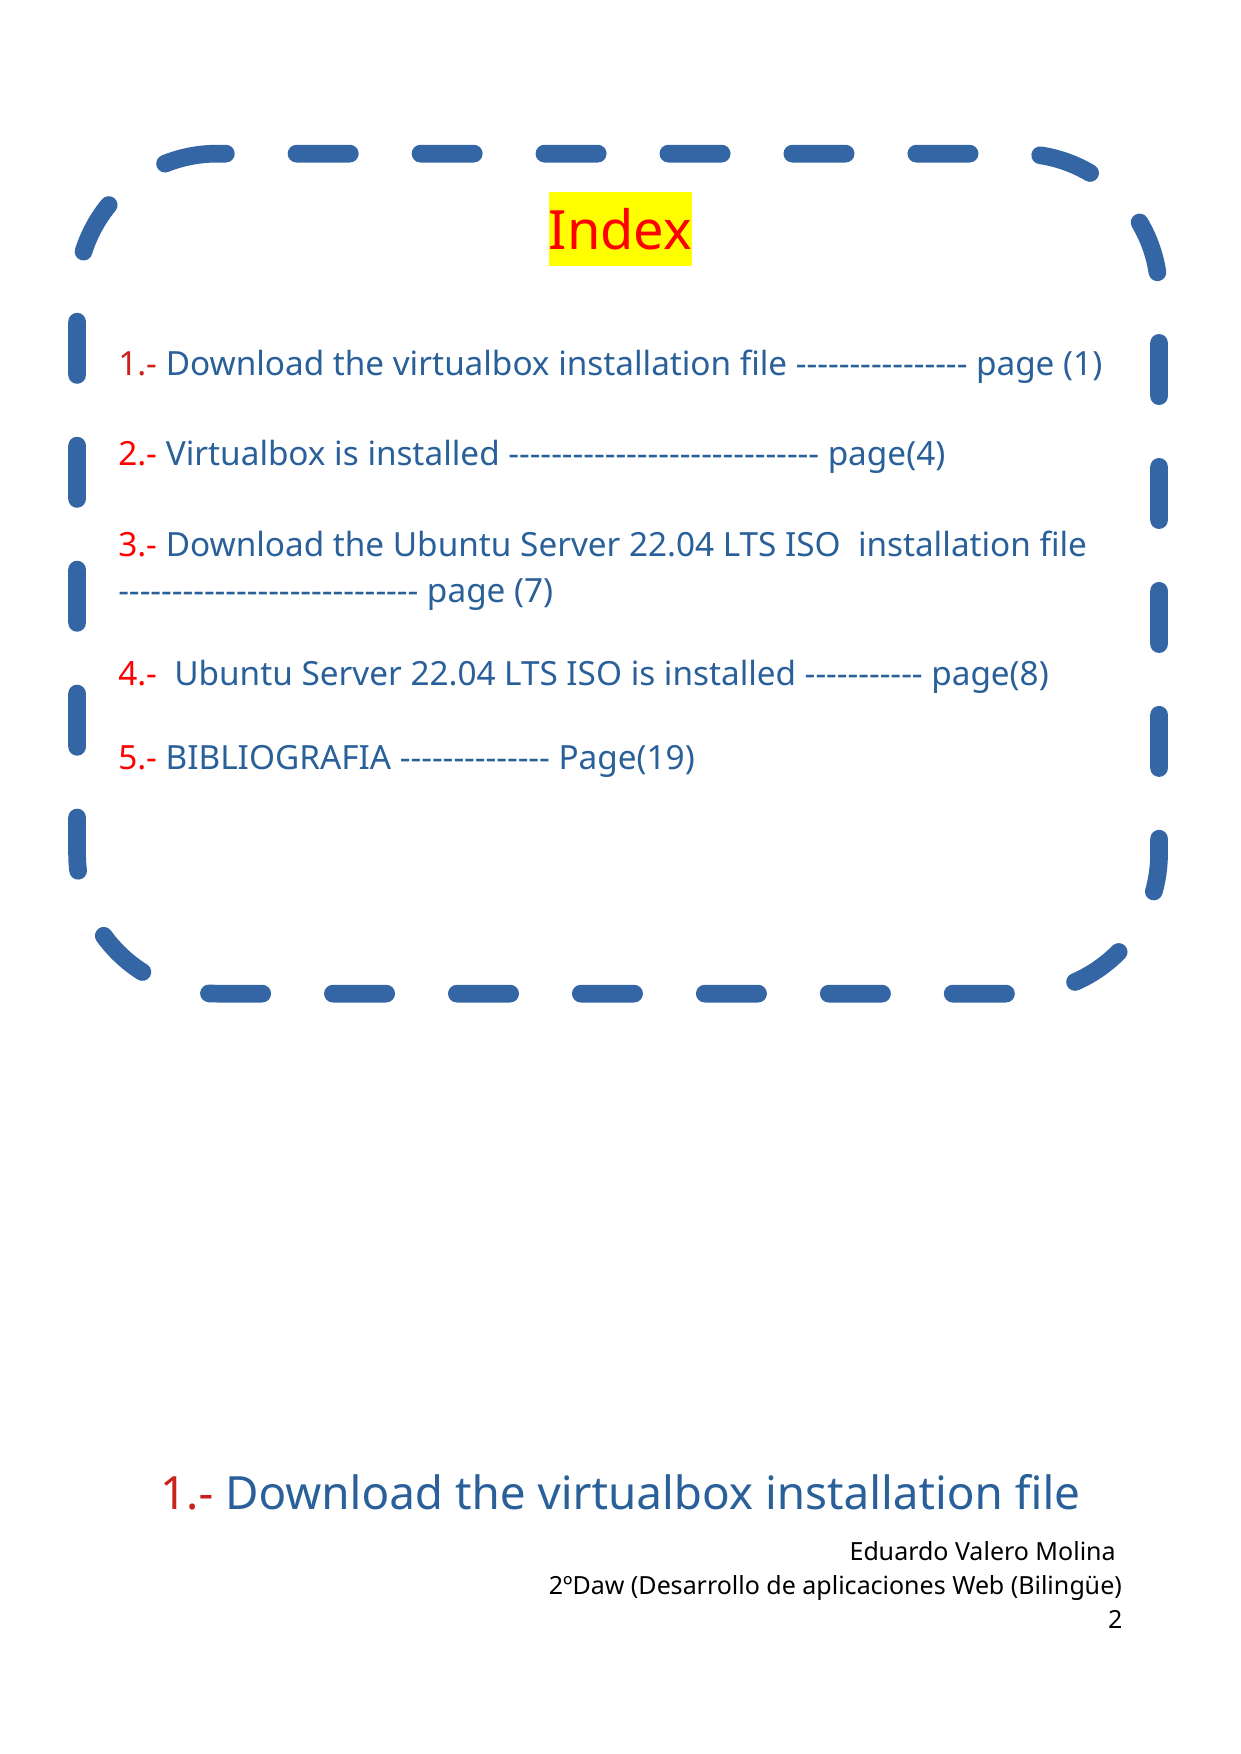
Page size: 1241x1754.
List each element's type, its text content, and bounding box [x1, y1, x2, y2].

text 1.- Download the virtualbox installation file [118, 1461, 1122, 1523]
text Index [118, 192, 1122, 266]
text 4.- Ubuntu Server 22.04 LTS ISO is installed ----------- page(8) [118, 650, 1122, 696]
text 3.- Download the Ubuntu Server 22.04 LTS ISO installation file ---------------------------- page (7) [118, 521, 1122, 612]
text 1.- Download the virtualbox installation file ---------------- page (1) [118, 339, 1122, 385]
text 5.- BIBLIOGRAFIA -------------- Page(19) [118, 734, 1122, 779]
text 2.- Virtualbox is installed ----------------------------- page(4) [118, 430, 1122, 476]
